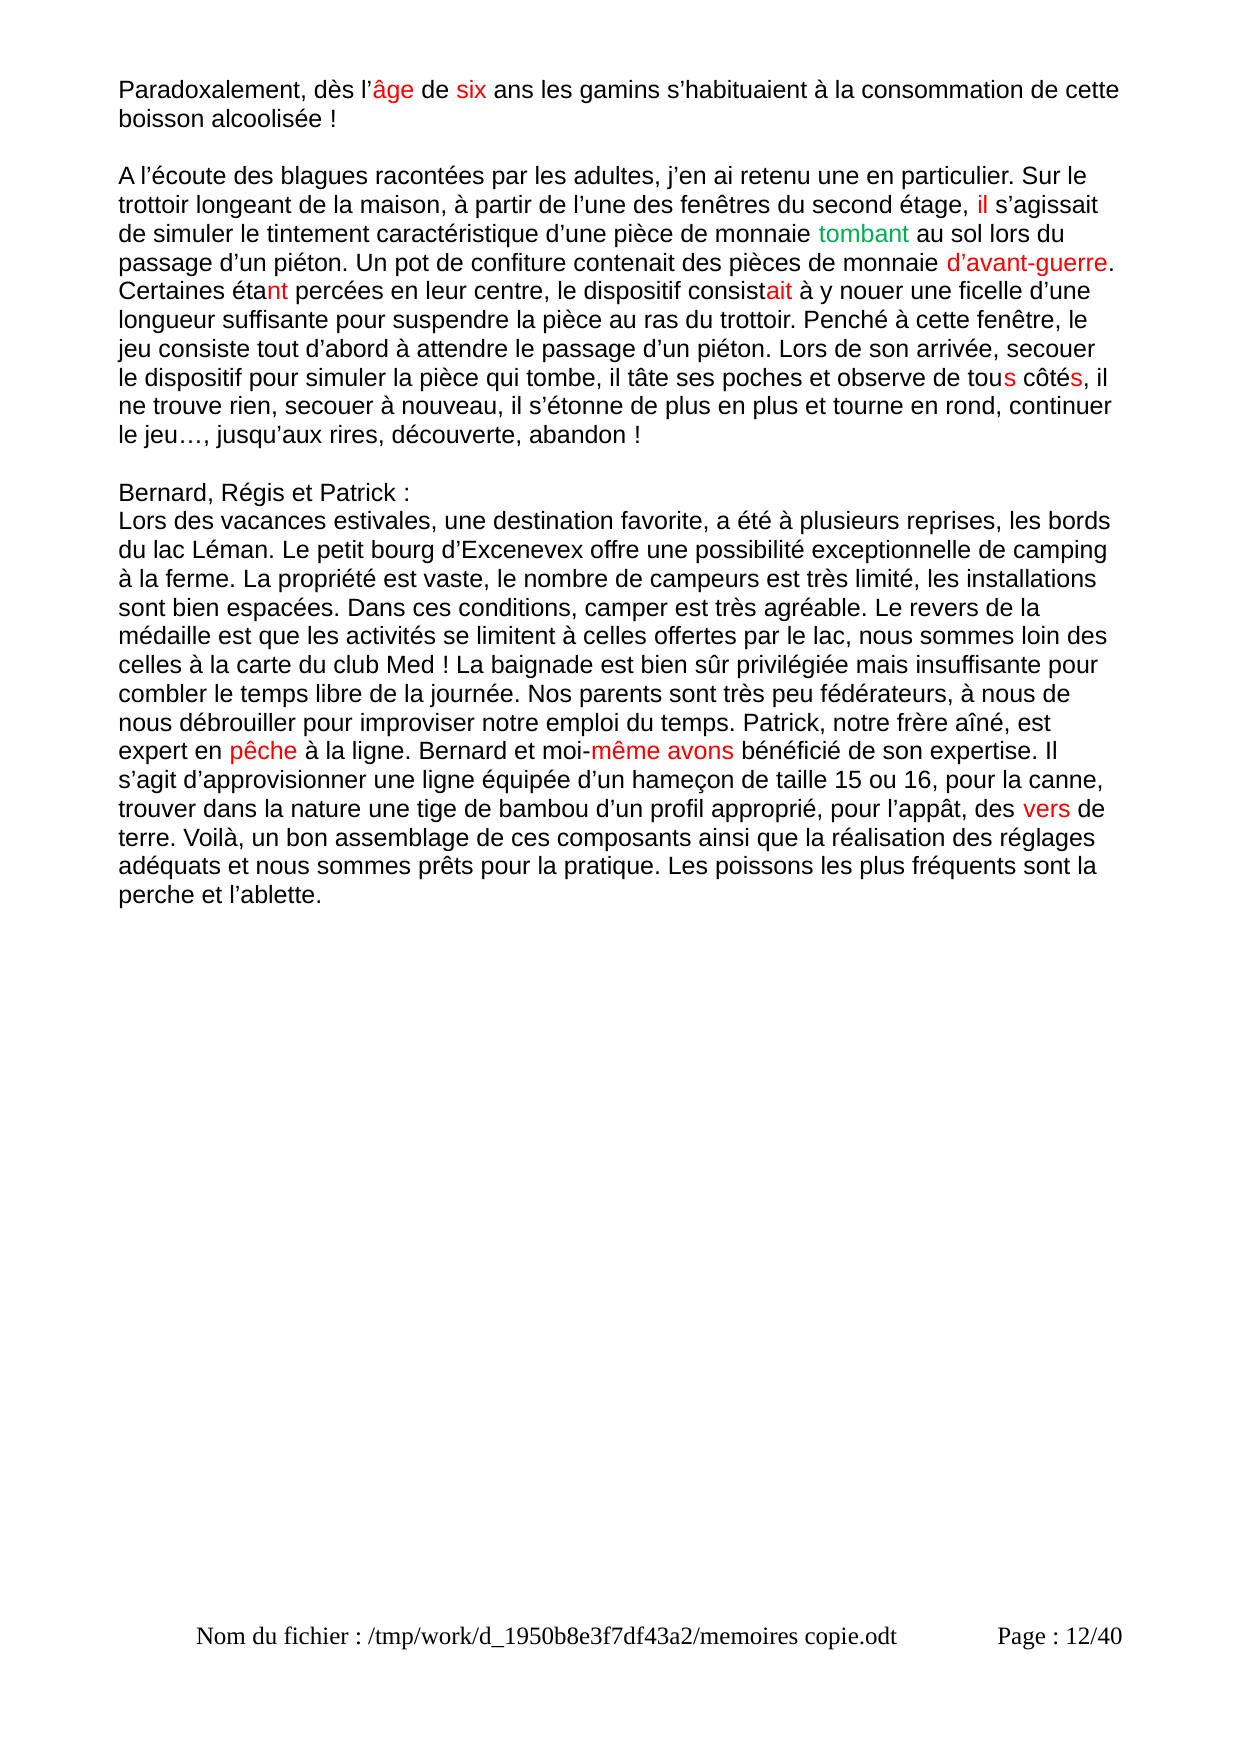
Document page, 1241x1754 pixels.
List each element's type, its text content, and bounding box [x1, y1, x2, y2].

text Lors de la rentrée scolaire 1956, mon frère Bernard m’a rejoint à l’école des Frères. Parfois nous nous retrouvions pour le repas de midi. Sur la qualité de la nourriture son avis différait peu du mien. Évidemment, notre mère était une excellente cuisinière et malgré les difficultés financières de cette époque, nous avions l’habitude de manger très correctement à la maison. A l’opposé, la cantine du midi ne nous laisse pas de très bons souvenirs. Nous en discutions avec les camarades de classe. L’un d’entre eux, entendant nos propos, prit le contre-pied. D’après lui, alors que nous étions absents, le plat de résistance était un magnifique plat de poulet. Un tel plat, à cette époque, était réservé au repas dominical. Le plat, présenté à la table des gamins, contenait une cuisse de poulet par personne. Nous ne l’avons pas cru et immédiatement j’ai tourné l’affaire en dérision. Le gamin s’était forcément trompé, il ne s’agissait certainement pas de cuisses de poulet mais bien de fesses de rat. Par la suite, nous avons perpétué cette vision des faits. Une autre particularité de la cantine chez les frères était la consommation de bière à table. Paradoxalement, dès l’âge de six ans les gamins s’habituaient à la consommation de cette boisson alcoolisée ! [118, 75, 1122, 219]
text Bernard, Régis et Patrick : [118, 564, 1122, 592]
text A l’écoute des blagues racontées par les adultes, j’en ai retenu une en particulier. Sur le trottoir longeant de la maison, à partir de l’une des fenêtres du second étage, il s’agissait de simuler le tintement caractéristique d’une pièce de monnaie tombant au sol lors du passage d’un piéton. Un pot de confiture contenait des pièces de monnaie d’avant-guerre. Certaines étant percées en leur centre, le dispositif consistait à y nouer une ficelle d’une longueur suffisante pour suspendre la pièce au ras du trottoir. Penché à cette fenêtre, le jeu consiste tout d’abord à attendre le passage d’un piéton. Lors de son arrivée, secouer le dispositif pour simuler la pièce qui tombe, il tâte ses poches et observe de tous côtés, il ne trouve rien, secouer à nouveau, il s’étonne de plus en plus et tourne en rond, continuer le jeu…, jusqu’aux rires, découverte, abandon ! [118, 247, 1122, 535]
text Lors des vacances estivales, une destination favorite, a été à plusieurs reprises, les bords du lac Léman. Le petit bourg d’Excenevex offre une possibilité exceptionnelle de camping à la ferme. La propriété est vaste, le nombre de campeurs est très limité, les installations sont bien espacées. Dans ces conditions, camper est très agréable. Le revers de la médaille est que les activités se limitent à celles offertes par le lac, nous sommes loin des celles à la carte du club Med ! La baignade est bien sûr privilégiée mais insuffisante pour combler le temps libre de la journée. Nos parents sont très peu fédérateurs, à nous de nous débrouiller pour improviser notre emploi du temps. Patrick, notre frère aîné, est expert en pêche à la ligne. Bernard et moi-même avons bénéficié de son expertise. Il s’agit d’approvisionner une ligne équipée d’un hameçon de taille 15 ou 16, pour la canne, trouver dans la nature une tige de bambou d’un profil approprié, pour l’appât, des vers de terre. Voilà, un bon assemblage de ces composants ainsi que la réalisation des réglages adéquats et nous sommes prêts pour la pratique. Les poissons les plus fréquents sont la perche et l’ablette. [118, 592, 1122, 995]
